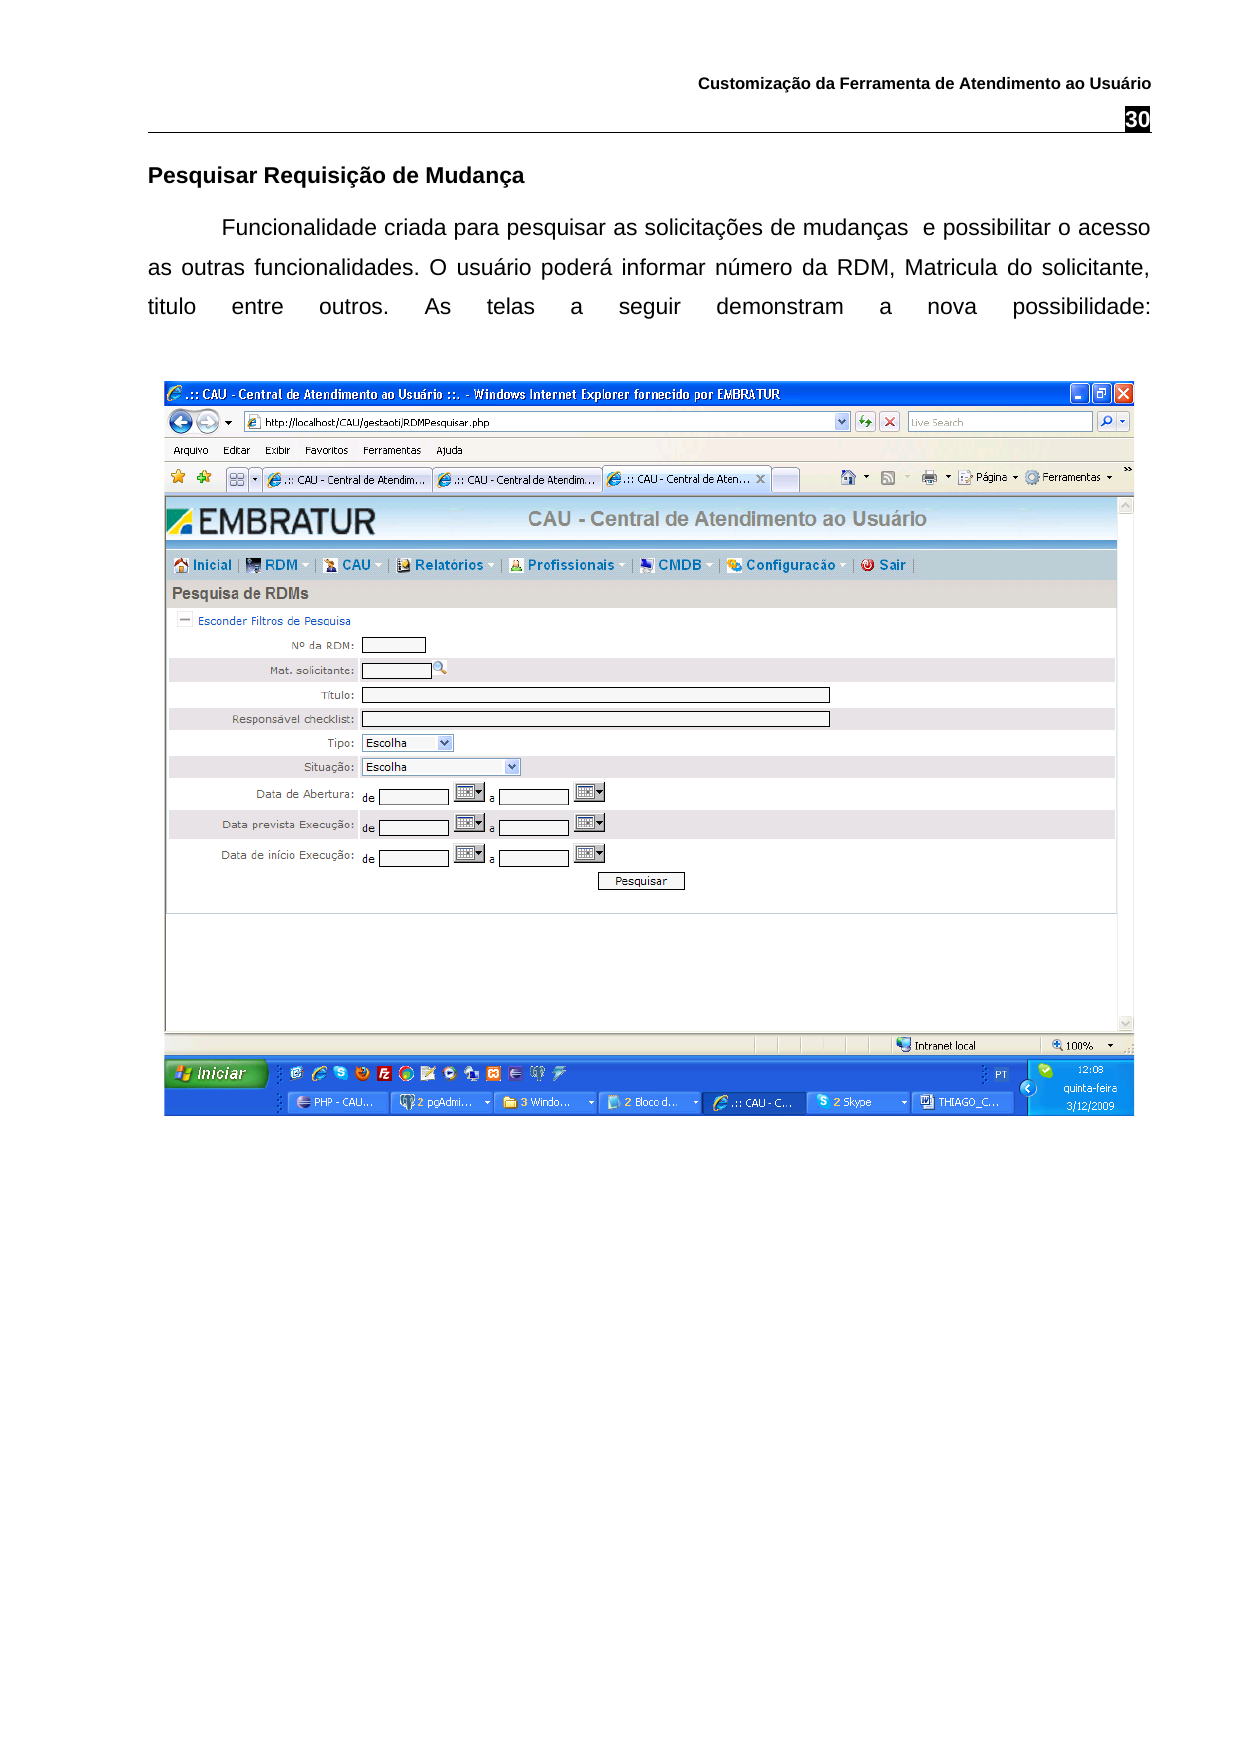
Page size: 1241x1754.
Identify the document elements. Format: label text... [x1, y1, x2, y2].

picture [164, 381, 1135, 1116]
subtitle Pesquisar Requisição de Mudança [148, 162, 1152, 214]
text Funcionalidade criada para pesquisar as solicitações de mudanças e possibilitar o acesso as outras funcionalidades. O usuário poderá informar número da RDM, Matricula do solicitante, titulo entre outros. As telas a seguir demonstram a nova possibilidade: [148, 214, 1152, 359]
